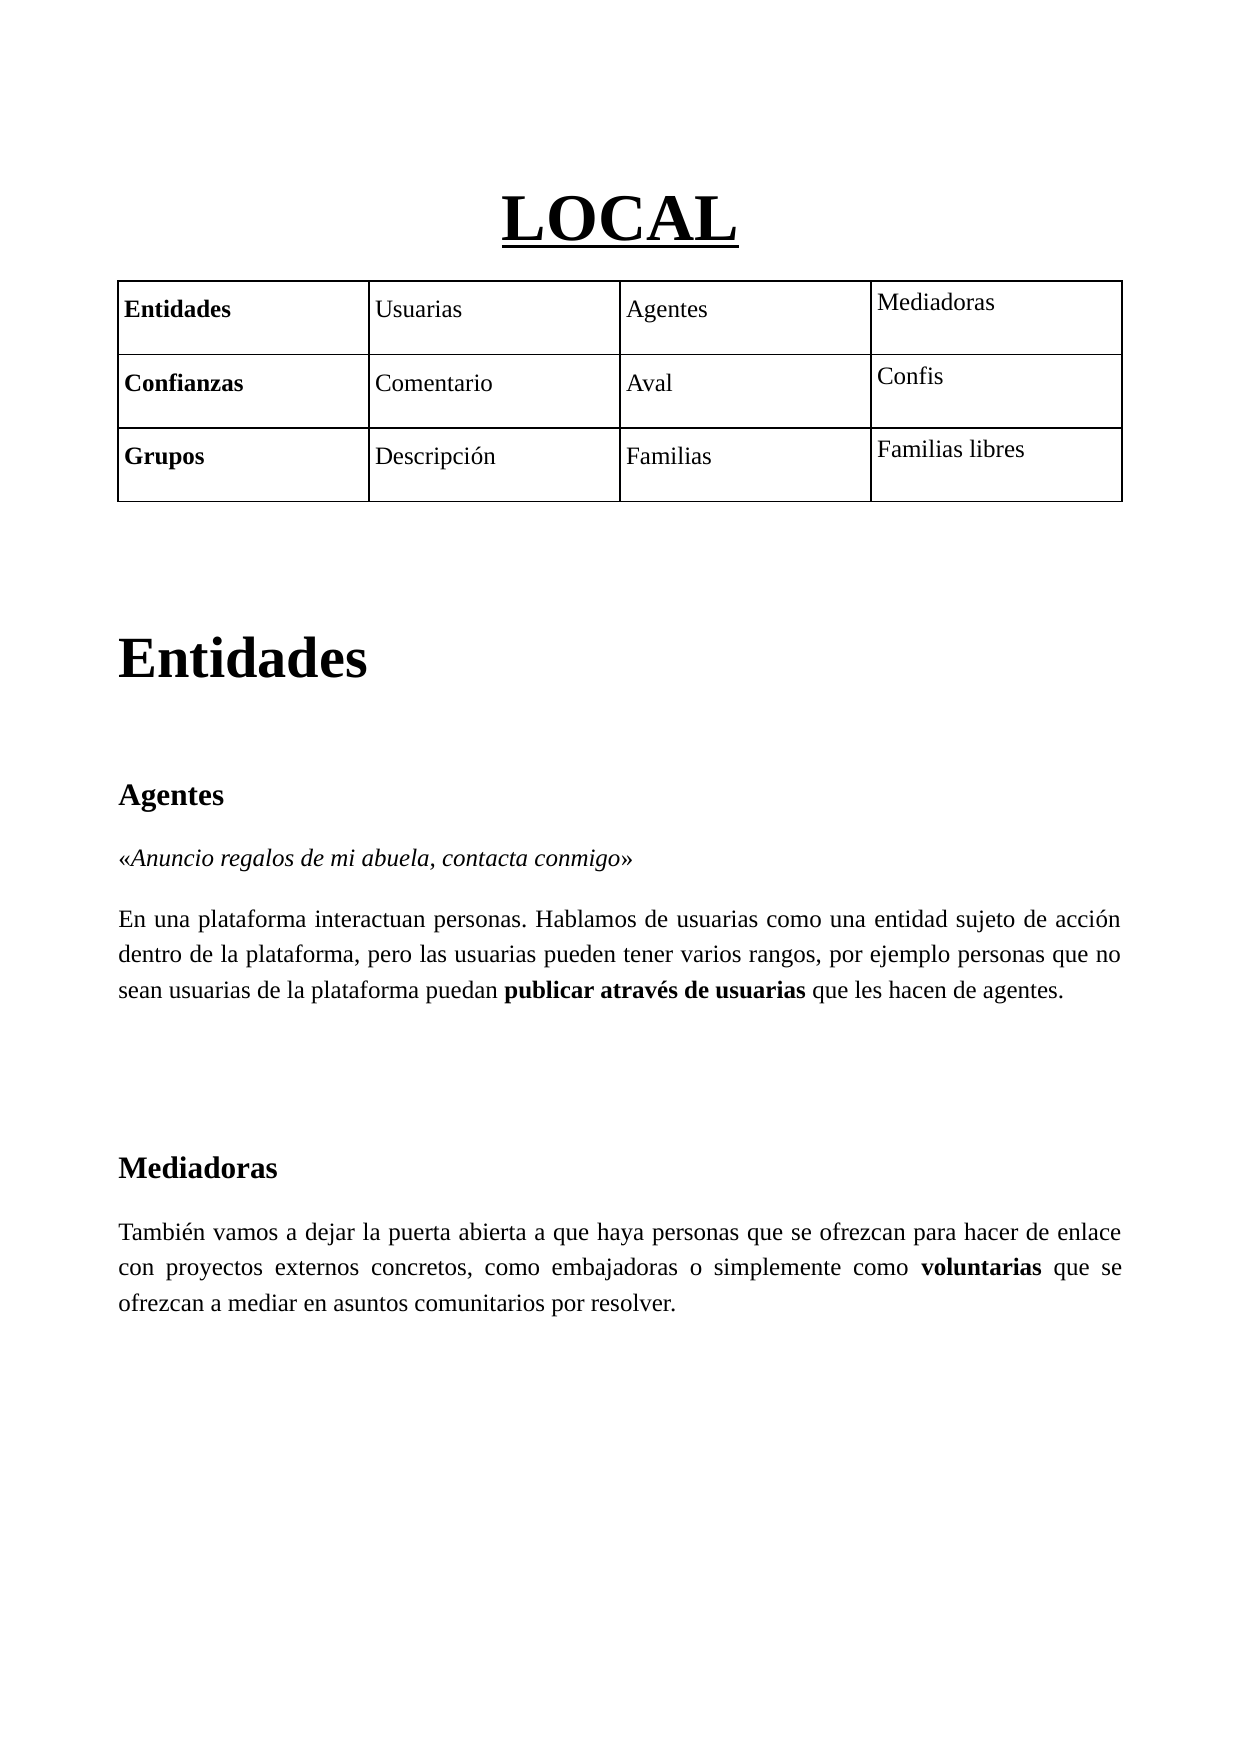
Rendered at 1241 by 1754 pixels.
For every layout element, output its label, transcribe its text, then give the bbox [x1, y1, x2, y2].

table_cell Comentario [370, 355, 619, 427]
table_cell Confianzas [119, 355, 368, 427]
table_header Usuarias [370, 282, 619, 354]
text Mediadoras [118, 1149, 1122, 1185]
table_header Mediadoras [872, 282, 1121, 354]
text LOCAL [118, 178, 1122, 255]
table_header Agentes [621, 282, 870, 354]
table_cell Aval [621, 355, 870, 427]
text En una plataforma interactuan personas. Hablamos de usuarias como una entidad sujeto de acción dentro de la plataforma, pero las usuarias pueden tener varios rangos, por ejemplo personas que no sean usuarias de la plataforma puedan publicar através de usuarias que les hacen de agentes. [118, 897, 1122, 1003]
text «Anuncio regalos de mi abuela, contacta conmigo» [118, 837, 1122, 872]
text También vamos a dejar la puerta abierta a que haya personas que se ofrezcan para hacer de enlace con proyectos externos concretos, como embajadoras o simplemente como voluntarias que se ofrezcan a mediar en asuntos comunitarios por resolver. [118, 1210, 1122, 1317]
text Agentes [118, 776, 1122, 812]
table_cell Familias libres [872, 429, 1121, 501]
text Entidades [118, 623, 1122, 690]
table_cell Descripción [370, 429, 619, 501]
table_cell Grupos [119, 429, 368, 501]
table_cell Confis [872, 355, 1121, 427]
table_header Entidades [119, 282, 368, 354]
table_cell Familias [621, 429, 870, 501]
